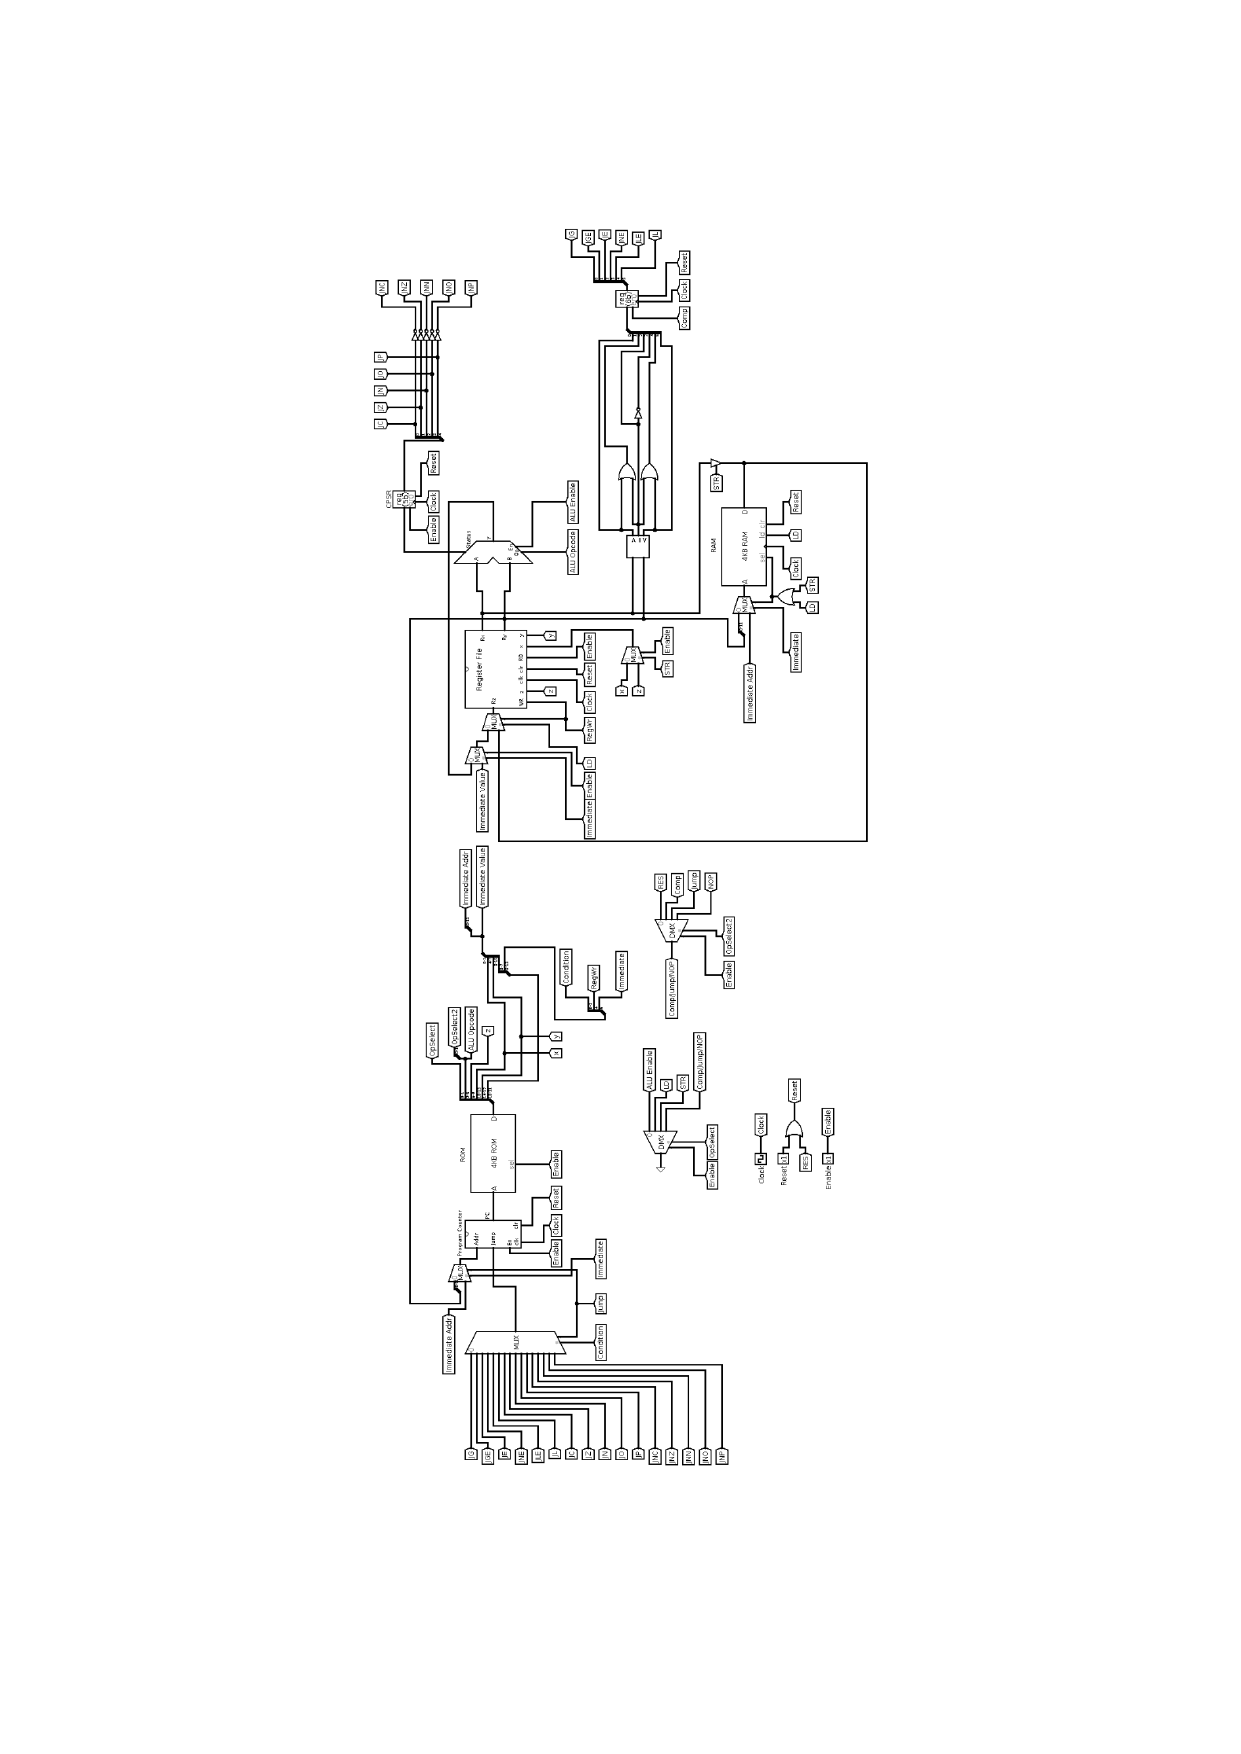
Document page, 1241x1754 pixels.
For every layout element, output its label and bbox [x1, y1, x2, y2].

picture [372, 228, 869, 1466]
